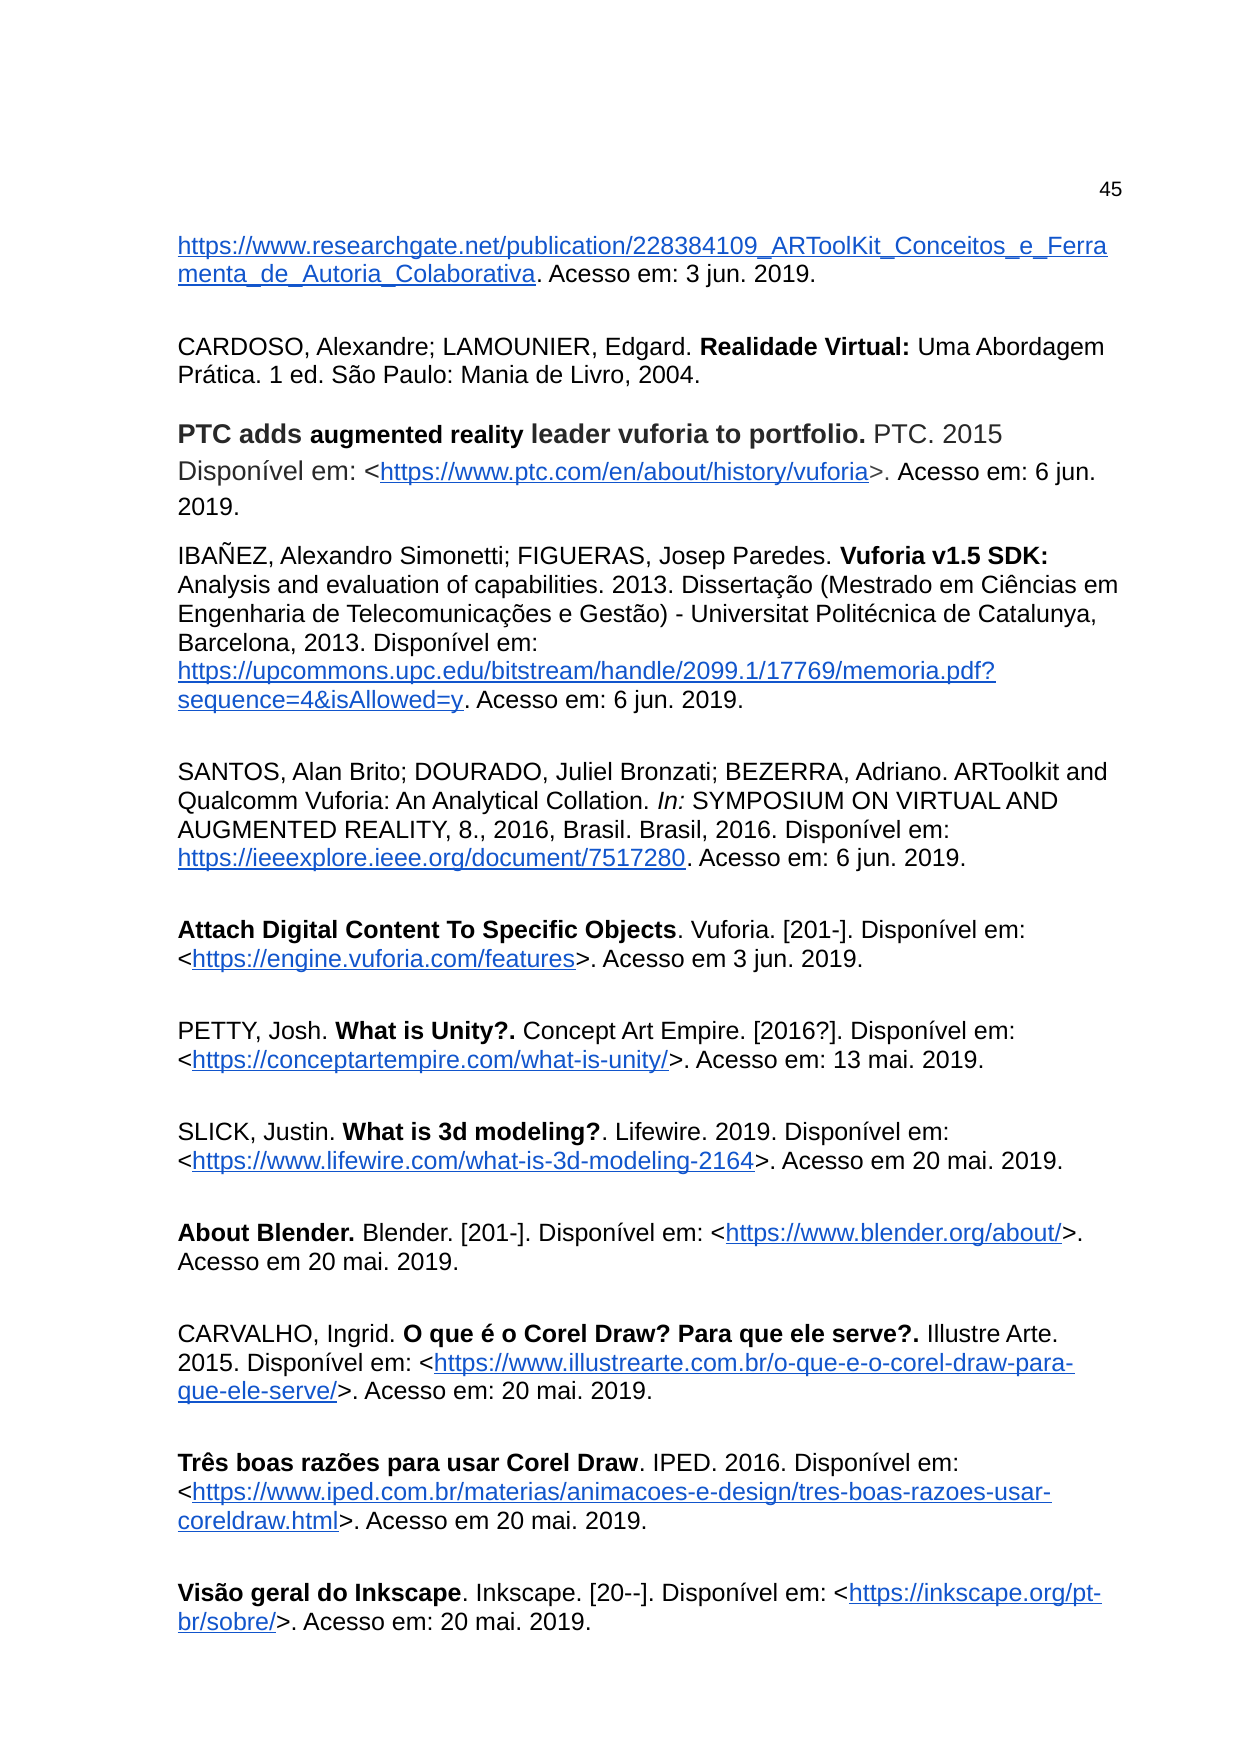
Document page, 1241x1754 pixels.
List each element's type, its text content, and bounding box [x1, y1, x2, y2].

text CARVALHO, Ingrid. O que é o Corel Draw? Para que ele serve?. Illustre Arte. 2015. Disponível em: <https://www.illustrearte.com.br/o-que-e-o-corel-draw-para-que-ele-serve/>. Acesso em: 20 mai. 2019. [177, 1319, 1122, 1405]
text SLICK, Justin. What is 3d modeling?. Lifewire. 2019. Disponível em: <https://www.lifewire.com/what-is-3d-modeling-2164>. Acesso em 20 mai. 2019. [177, 1117, 1122, 1174]
text PTC adds augmented reality leader vuforia to portfolio. PTC. 2015 Disponível em: <https://www.ptc.com/en/about/history/vuforia>. Acesso em: 6 jun. 2019. [177, 418, 1122, 521]
text Três boas razões para usar Corel Draw. IPED. 2016. Disponível em: <https://www.iped.com.br/materias/animacoes-e-design/tres-boas-razoes-usar-coreldraw.html>. Acesso em 20 mai. 2019. [177, 1448, 1122, 1534]
text About Blender. Blender. [201-]. Disponível em: <https://www.blender.org/about/>. Acesso em 20 mai. 2019. [177, 1218, 1122, 1275]
text PETTY, Josh. What is Unity?. Concept Art Empire. [2016?]. Disponível em: <https://conceptartempire.com/what-is-unity/>. Acesso em: 13 mai. 2019. [177, 1016, 1122, 1074]
text Attach Digital Content To Specific Objects. Vuforia. [201-]. Disponível em: <https://engine.vuforia.com/features>. Acesso em 3 jun. 2019. [177, 915, 1122, 973]
text SANTOS, Alan Brito; DOURADO, Juliel Bronzati; BEZERRA, Adriano. ARToolkit and Qualcomm Vuforia: An Analytical Collation. In: SYMPOSIUM ON VIRTUAL AND AUGMENTED REALITY, 8., 2016, Brasil. Brasil, 2016. Disponível em: https://ieeexplore.ieee.org/document/7517280. Acesso em: 6 jun. 2019. [177, 757, 1122, 872]
text https://www.researchgate.net/publication/228384109_ARToolKit_Conceitos_e_Ferramenta_de_Autoria_Colaborativa. Acesso em: 3 jun. 2019. [177, 231, 1122, 288]
text Visão geral do Inkscape. Inkscape. [20--]. Disponível em: <https://inkscape.org/pt-br/sobre/>. Acesso em: 20 mai. 2019. [177, 1578, 1122, 1635]
text CARDOSO, Alexandre; LAMOUNIER, Edgard. Realidade Virtual: Uma Abordagem Prática. 1 ed. São Paulo: Mania de Livro, 2004. [177, 331, 1122, 389]
text IBAÑEZ, Alexandro Simonetti; FIGUERAS, Josep Paredes. Vuforia v1.5 SDK: Analysis and evaluation of capabilities. 2013. Dissertação (Mestrado em Ciências em Engenharia de Telecomunicações e Gestão) - Universitat Politécnica de Catalunya, Barcelona, 2013. Disponível em: https://upcommons.upc.edu/bitstream/handle/2099.1/17769/memoria.pdf?sequence=4&isAllowed=y. Acesso em: 6 jun. 2019. [177, 541, 1122, 714]
